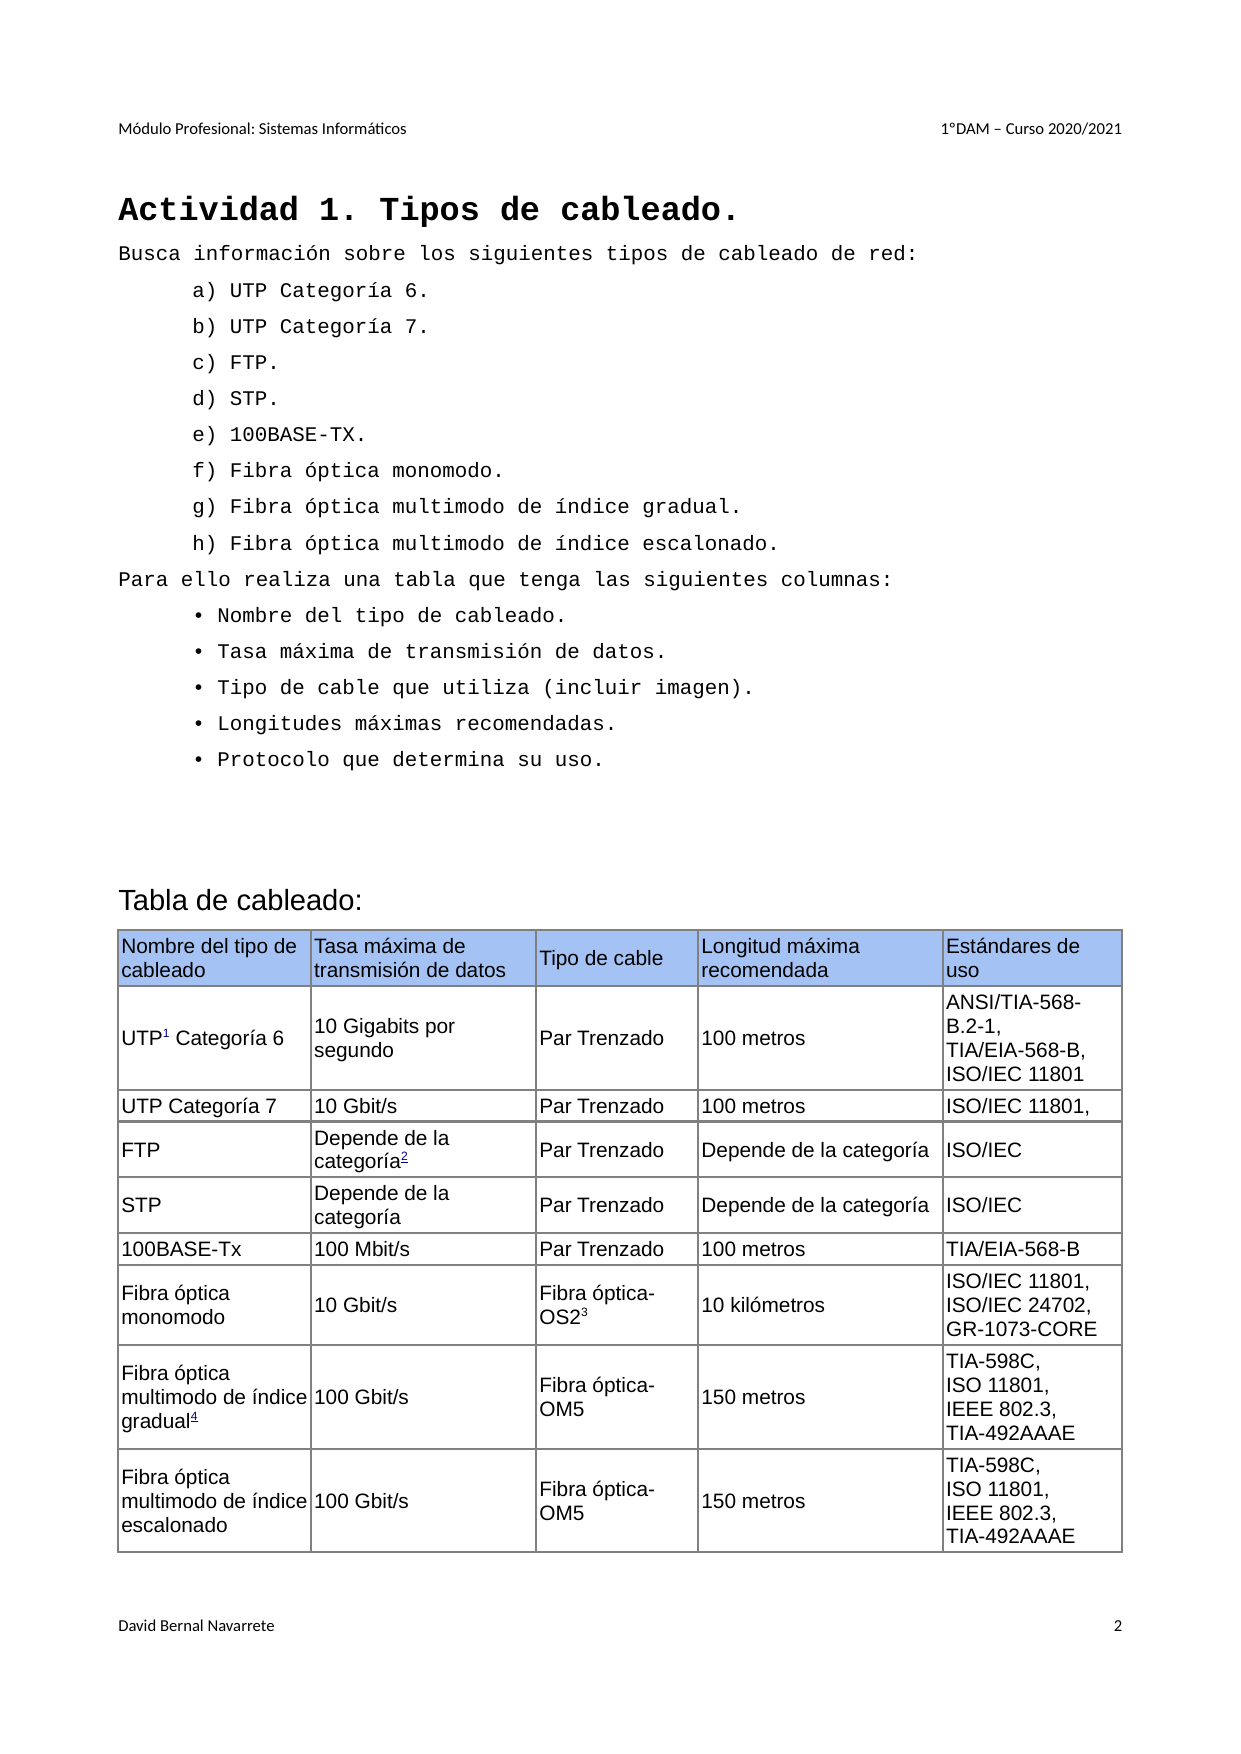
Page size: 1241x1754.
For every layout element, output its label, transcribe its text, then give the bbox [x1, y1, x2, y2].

text h) Fibra óptica multimodo de índice escalonado. [118, 533, 1122, 556]
text • Tipo de cable que utiliza (incluir imagen). [118, 677, 1122, 701]
table_cell 150 metros [699, 1450, 942, 1551]
table_cell Fibra óptica-OS23 [537, 1266, 697, 1344]
table_header Longitud máxima recomendada [699, 931, 942, 985]
table_cell ISO/IEC 11801, ISO/IEC 24702, GR-1073-CORE [944, 1266, 1121, 1344]
table_header Nombre del tipo de cableado [119, 931, 310, 985]
table_cell 10 Gbit/s [312, 1091, 535, 1120]
table_cell STP [119, 1178, 310, 1232]
table_cell Depende de la categoría [312, 1178, 535, 1232]
table_header Estándares de uso [944, 931, 1121, 985]
table_cell UTP Categoría 7 [119, 1091, 310, 1120]
table_cell Par Trenzado [537, 987, 697, 1088]
text b) UTP Categoría 7. [118, 316, 1122, 339]
table_cell ANSI/TIA-568-B.2-1, TIA/EIA-568-B, ISO/IEC 11801 [944, 987, 1121, 1088]
table_cell 100 metros [699, 1091, 942, 1120]
table_cell Par Trenzado [537, 1234, 697, 1264]
text d) STP. [118, 388, 1122, 412]
table_cell Fibra óptica monomodo [119, 1266, 310, 1344]
text f) Fibra óptica monomodo. [118, 460, 1122, 484]
text • Tasa máxima de transmisión de datos. [118, 641, 1122, 665]
table_cell ISO/IEC [944, 1178, 1121, 1232]
table_cell 100 metros [699, 1234, 942, 1264]
table_cell Par Trenzado [537, 1091, 697, 1120]
table_cell TIA-598C, ISO 11801, IEEE 802.3, TIA-492AAAE [944, 1450, 1121, 1551]
table_cell 100 Gbit/s [312, 1450, 535, 1551]
table_cell TIA-598C, ISO 11801, IEEE 802.3, TIA-492AAAE [944, 1346, 1121, 1447]
table_cell 10 Gigabits por segundo [312, 987, 535, 1088]
table_cell Fibra óptica multimodo de índice gradual4 [119, 1346, 310, 1447]
table_cell ISO/IEC 11801, [944, 1091, 1121, 1120]
table_cell Par Trenzado [537, 1123, 697, 1176]
table_cell Fibra óptica-OM5 [537, 1450, 697, 1551]
subtitle Actividad 1. Tipos de cableado. [118, 193, 1122, 231]
table_cell UTP1 Categoría 6 [119, 987, 310, 1088]
text • Protocolo que determina su uso. [118, 749, 1122, 773]
text • Longitudes máximas recomendadas. [118, 713, 1122, 737]
table_cell Fibra óptica-OM5 [537, 1346, 697, 1447]
table_cell 150 metros [699, 1346, 942, 1447]
table_header Tasa máxima de transmisión de datos [312, 931, 535, 985]
text a) UTP Categoría 6. [118, 279, 1122, 303]
table_cell 100 metros [699, 987, 942, 1088]
text Para ello realiza una tabla que tenga las siguientes columnas: [118, 569, 1122, 592]
table_cell FTP [119, 1123, 310, 1176]
table_cell TIA/EIA-568-B [944, 1234, 1121, 1264]
table_cell Depende de la categoría2 [312, 1123, 535, 1176]
table_cell 10 kilómetros [699, 1266, 942, 1344]
text g) Fibra óptica multimodo de índice gradual. [118, 496, 1122, 520]
text • Nombre del tipo de cableado. [118, 605, 1122, 628]
table_cell 100 Gbit/s [312, 1346, 535, 1447]
table_cell 100BASE-Tx [119, 1234, 310, 1264]
table_header Tipo de cable [537, 931, 697, 985]
table_cell Fibra óptica multimodo de índice escalonado [119, 1450, 310, 1551]
table_cell 10 Gbit/s [312, 1266, 535, 1344]
table_cell 100 Mbit/s [312, 1234, 535, 1264]
table_cell Depende de la categoría [699, 1178, 942, 1232]
table_cell Par Trenzado [537, 1178, 697, 1232]
table_cell ISO/IEC [944, 1123, 1121, 1176]
text Busca información sobre los siguientes tipos de cableado de red: [118, 243, 1122, 267]
text c) FTP. [118, 352, 1122, 376]
table_cell Depende de la categoría [699, 1123, 942, 1176]
subtitle Tabla de cableado: [118, 883, 1122, 916]
text e) 100BASE-TX. [118, 424, 1122, 448]
